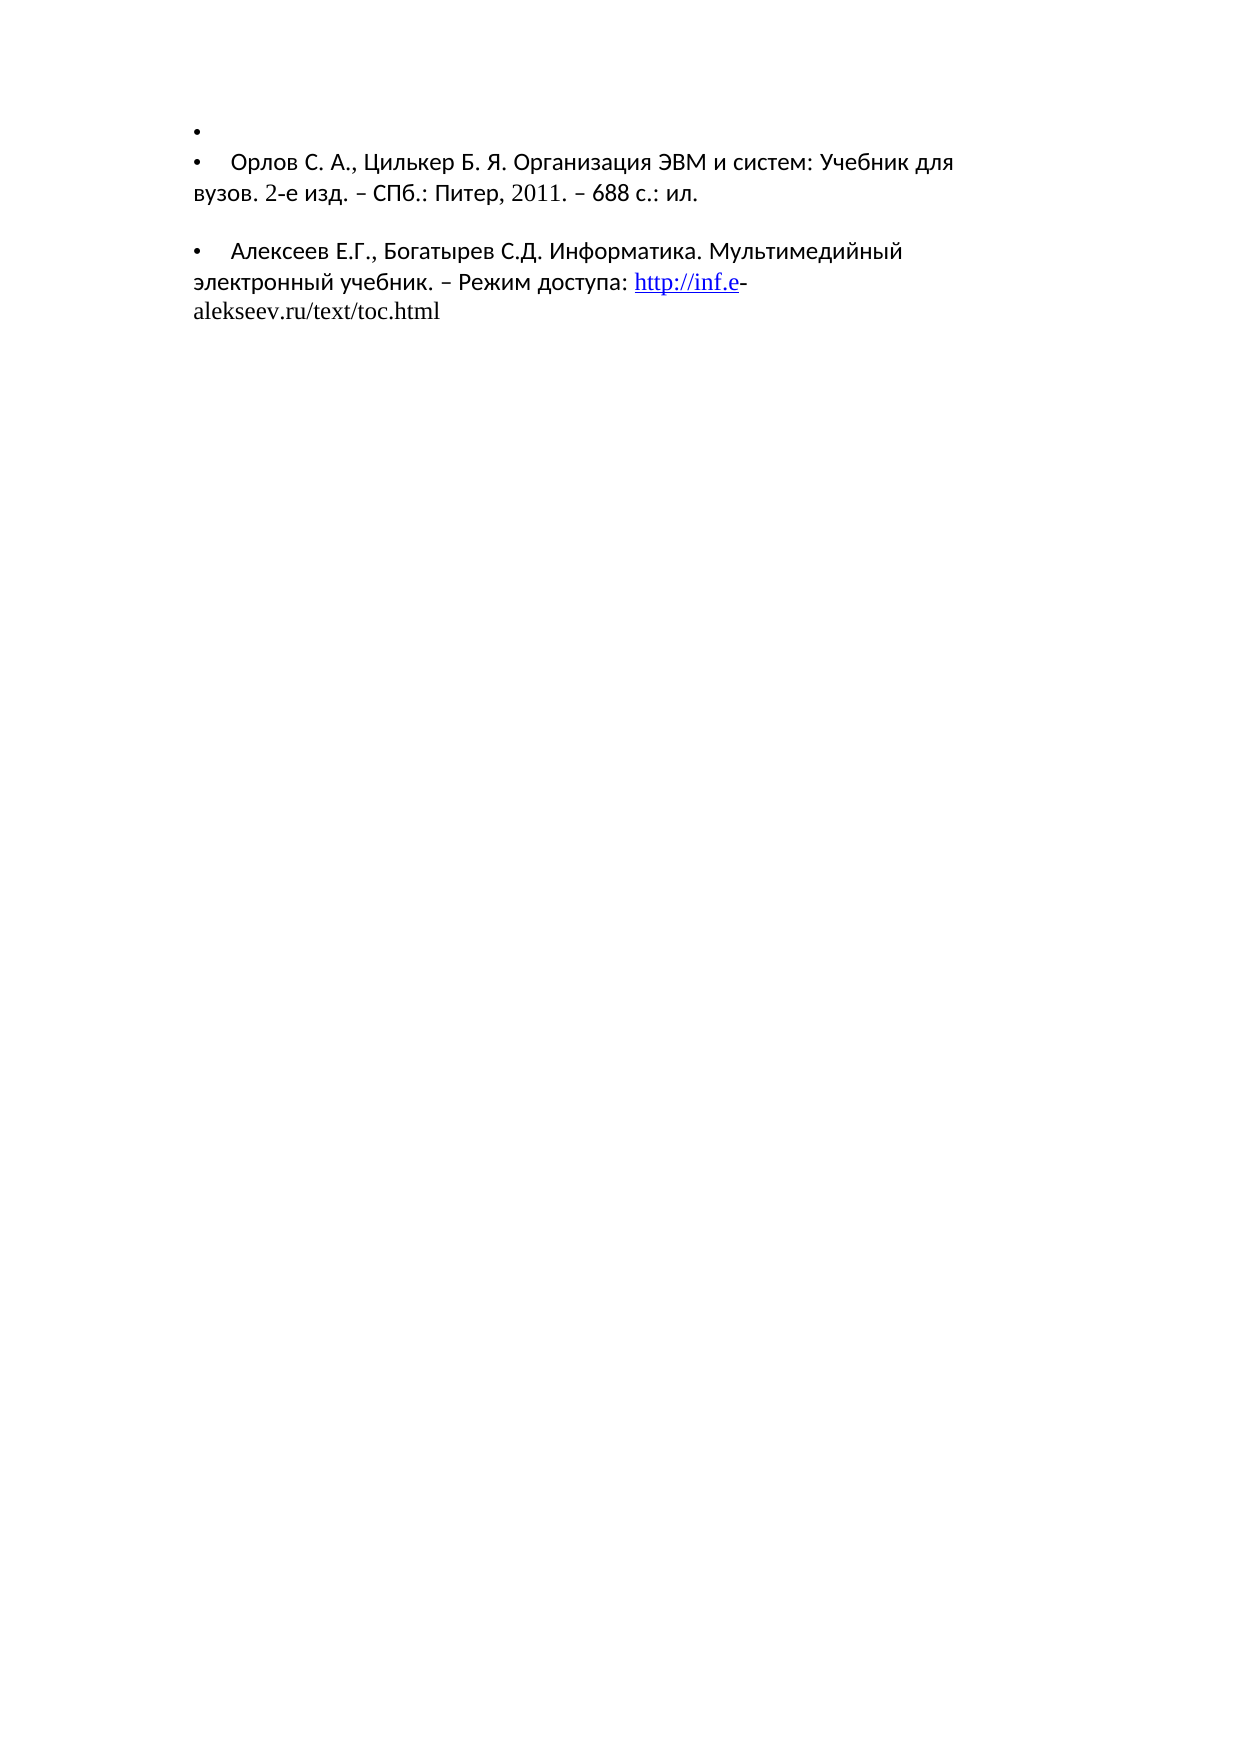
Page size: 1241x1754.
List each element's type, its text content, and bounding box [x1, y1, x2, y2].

list Алексеев Е.Г., Богатырев С.Д. Информатика. Мультимедийный электронный учебник. – Режим доступа: http://inf.e- alekseev.ru/text/toc.html [156, 235, 1122, 325]
list Орлов С. А., Цилькер Б. Я. Организация ЭВМ и систем: Учебник для вузов. 2-е изд. – СПб.: Питер, 2011. – 688 с.: ил. [156, 146, 1122, 207]
